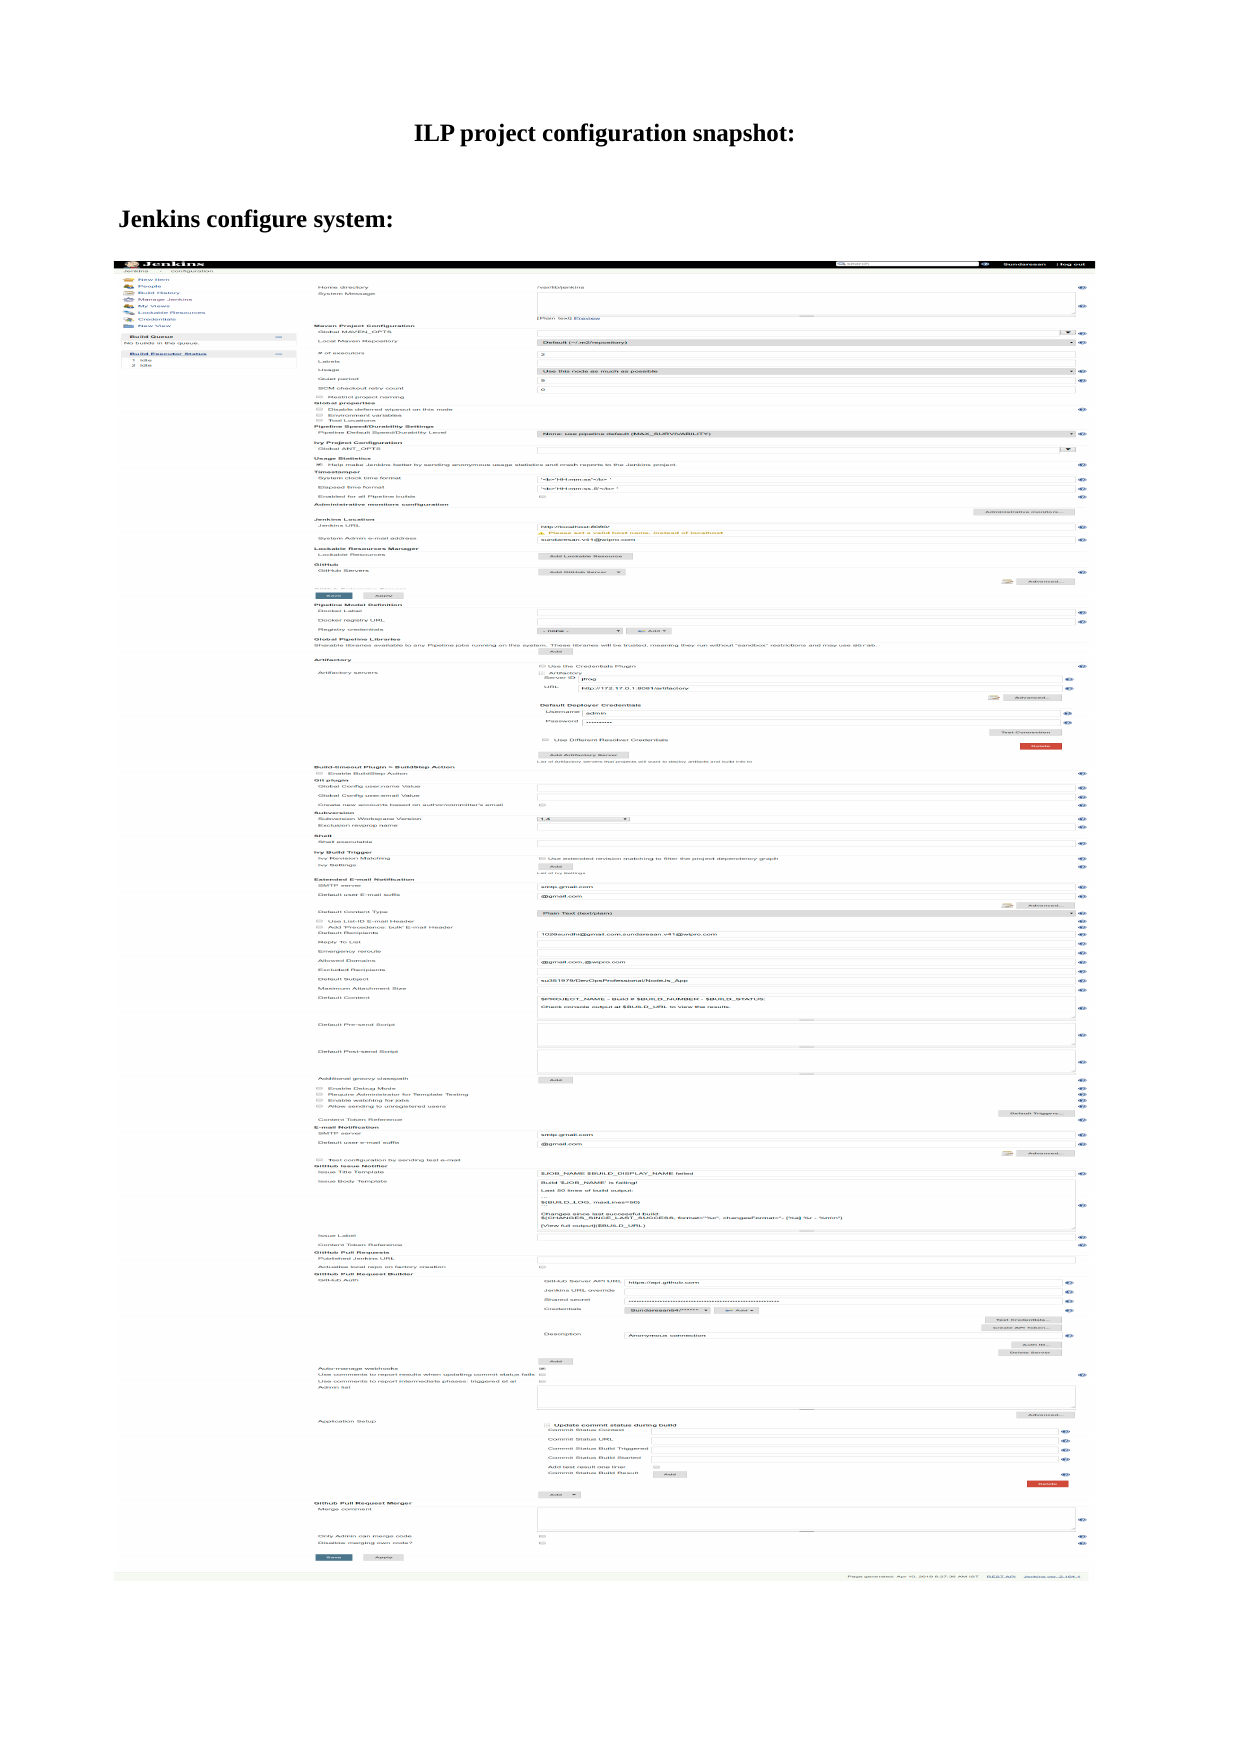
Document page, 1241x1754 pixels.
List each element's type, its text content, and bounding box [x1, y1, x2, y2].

text ILP project configuration snapshot: [118, 118, 1122, 147]
text Jenkins configure system: [118, 204, 1122, 233]
picture [113, 261, 1096, 1581]
